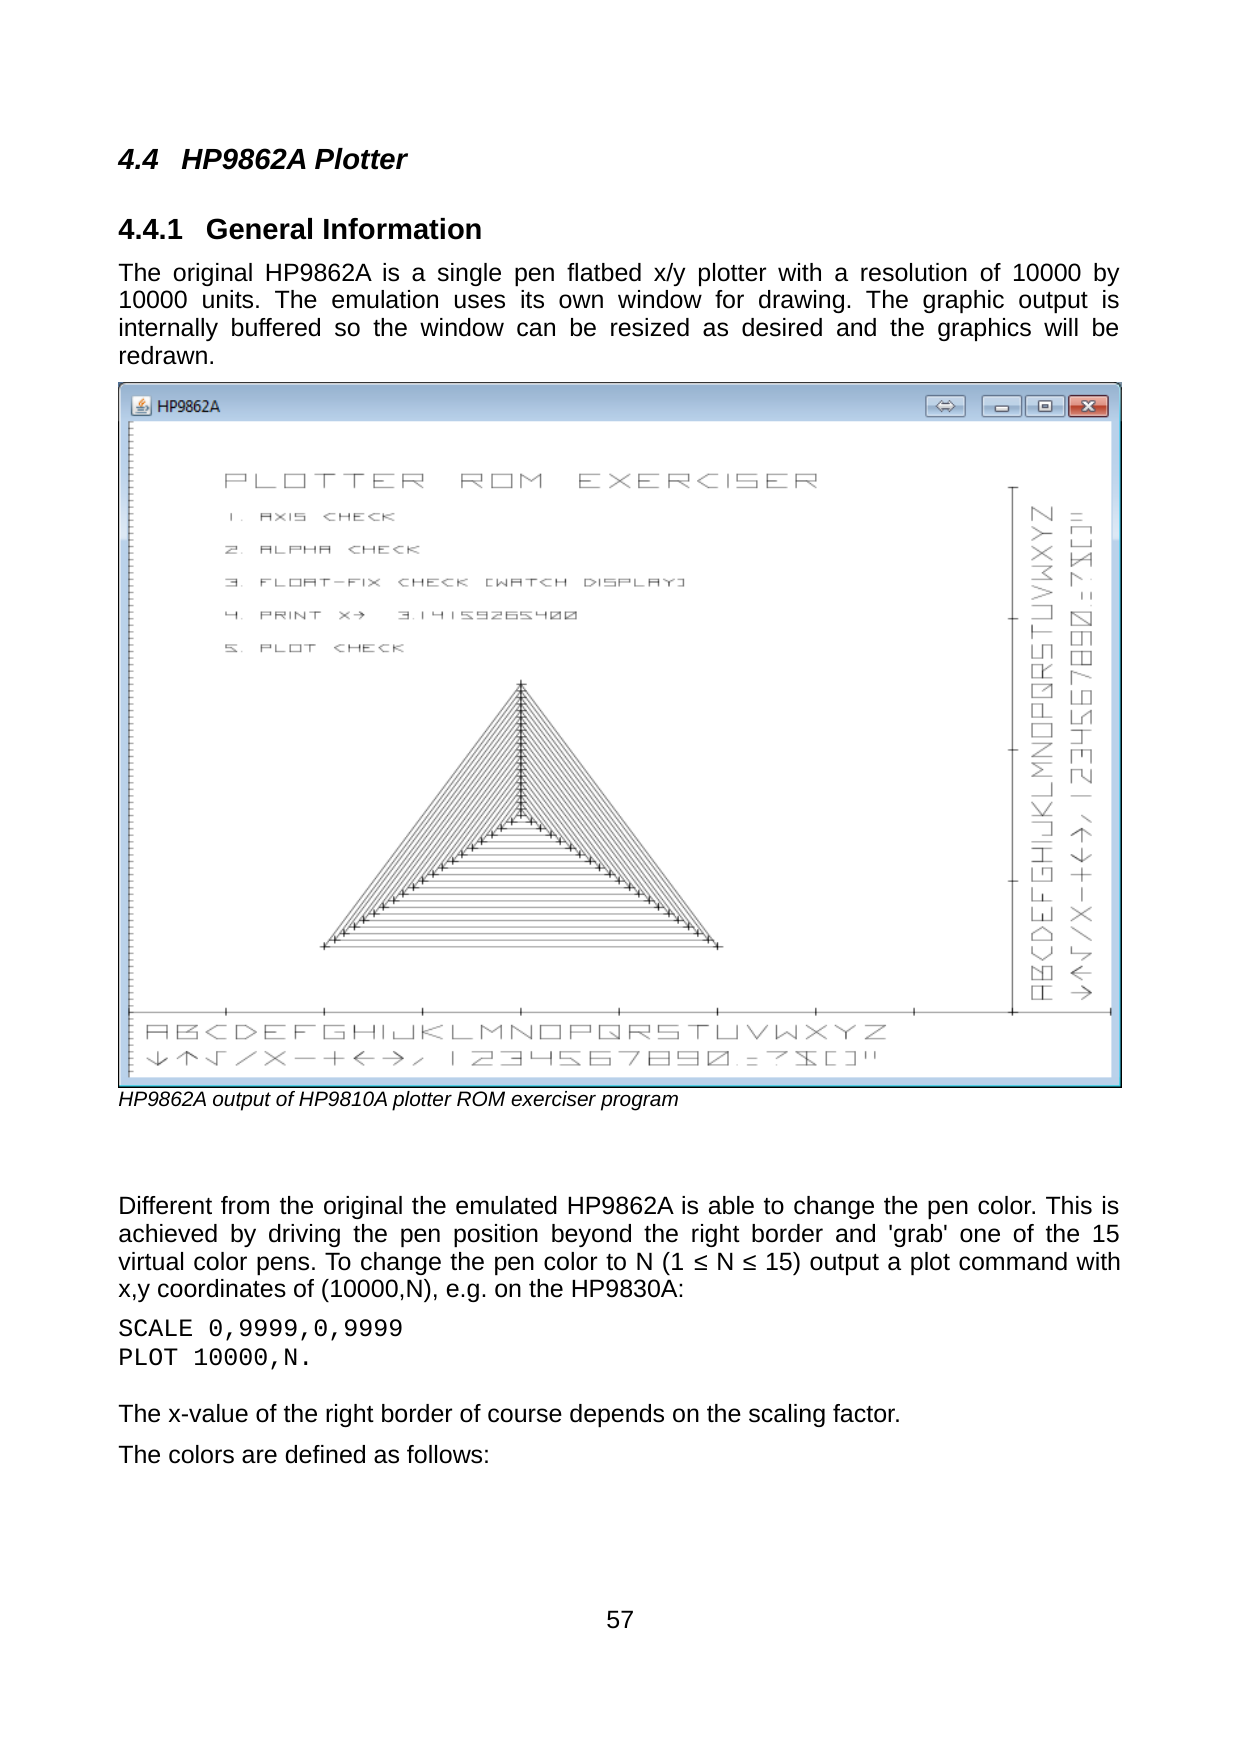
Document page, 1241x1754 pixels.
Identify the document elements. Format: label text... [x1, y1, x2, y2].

text HP9862A output of HP9810A plotter ROM exerciser program [118, 1088, 1122, 1111]
text The colors are defined as follows: [118, 1441, 1122, 1469]
text The x-value of the right border of course depends on the scaling factor. [118, 1400, 1122, 1428]
text The original HP9862A is a single pen flatbed x/y plotter with a resolution of 10000 by 10000 units. The emulation uses its own window for drawing. The graphic output is internally buffered so the window can be resized as desired and the graphics will be redrawn. [118, 258, 1122, 370]
subtitle General Information [118, 213, 1122, 246]
picture [118, 382, 1122, 1088]
text SCALE 0,9999,0,9999 [118, 1316, 1122, 1344]
subtitle HP9862A Plotter [118, 143, 1122, 176]
text Different from the original the emulated HP9862A is able to change the pen color. This is achieved by driving the pen position beyond the right border and 'grab' one of the 15 virtual color pens. To change the pen color to N (1 ≤ N ≤ 15) output a plot command with x,y coordinates of (10000,N), e.g. on the HP9830A: [118, 1192, 1122, 1303]
text PLOT 10000,N. [118, 1344, 1122, 1372]
